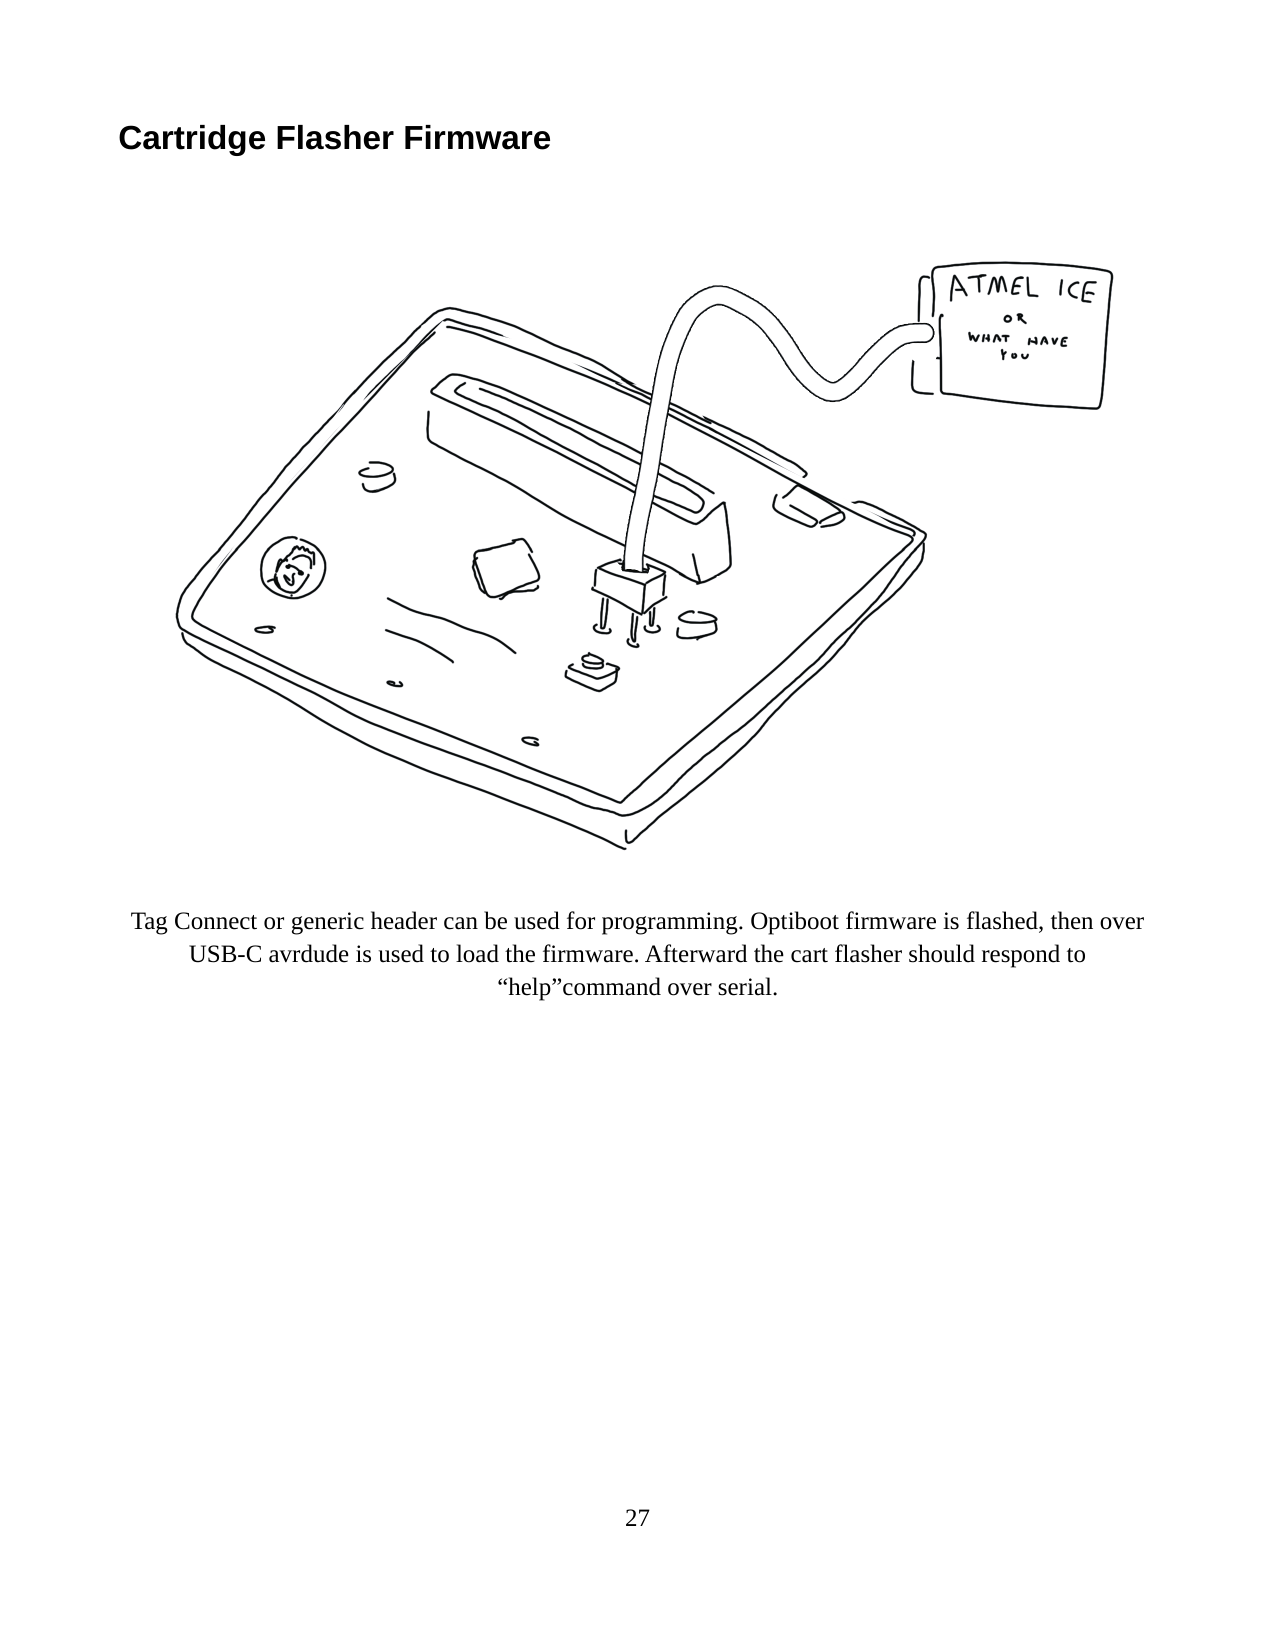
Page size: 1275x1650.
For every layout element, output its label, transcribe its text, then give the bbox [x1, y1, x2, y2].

picture [145, 216, 1130, 883]
text Tag Connect or generic header can be used for programming. Optiboot firmware is flashed, then over USB-C avrdude is used to load the firmware. Afterward the cart flasher should respond to “help”command over serial. [118, 217, 1157, 1001]
subtitle Cartridge Flasher Firmware [118, 118, 1157, 157]
